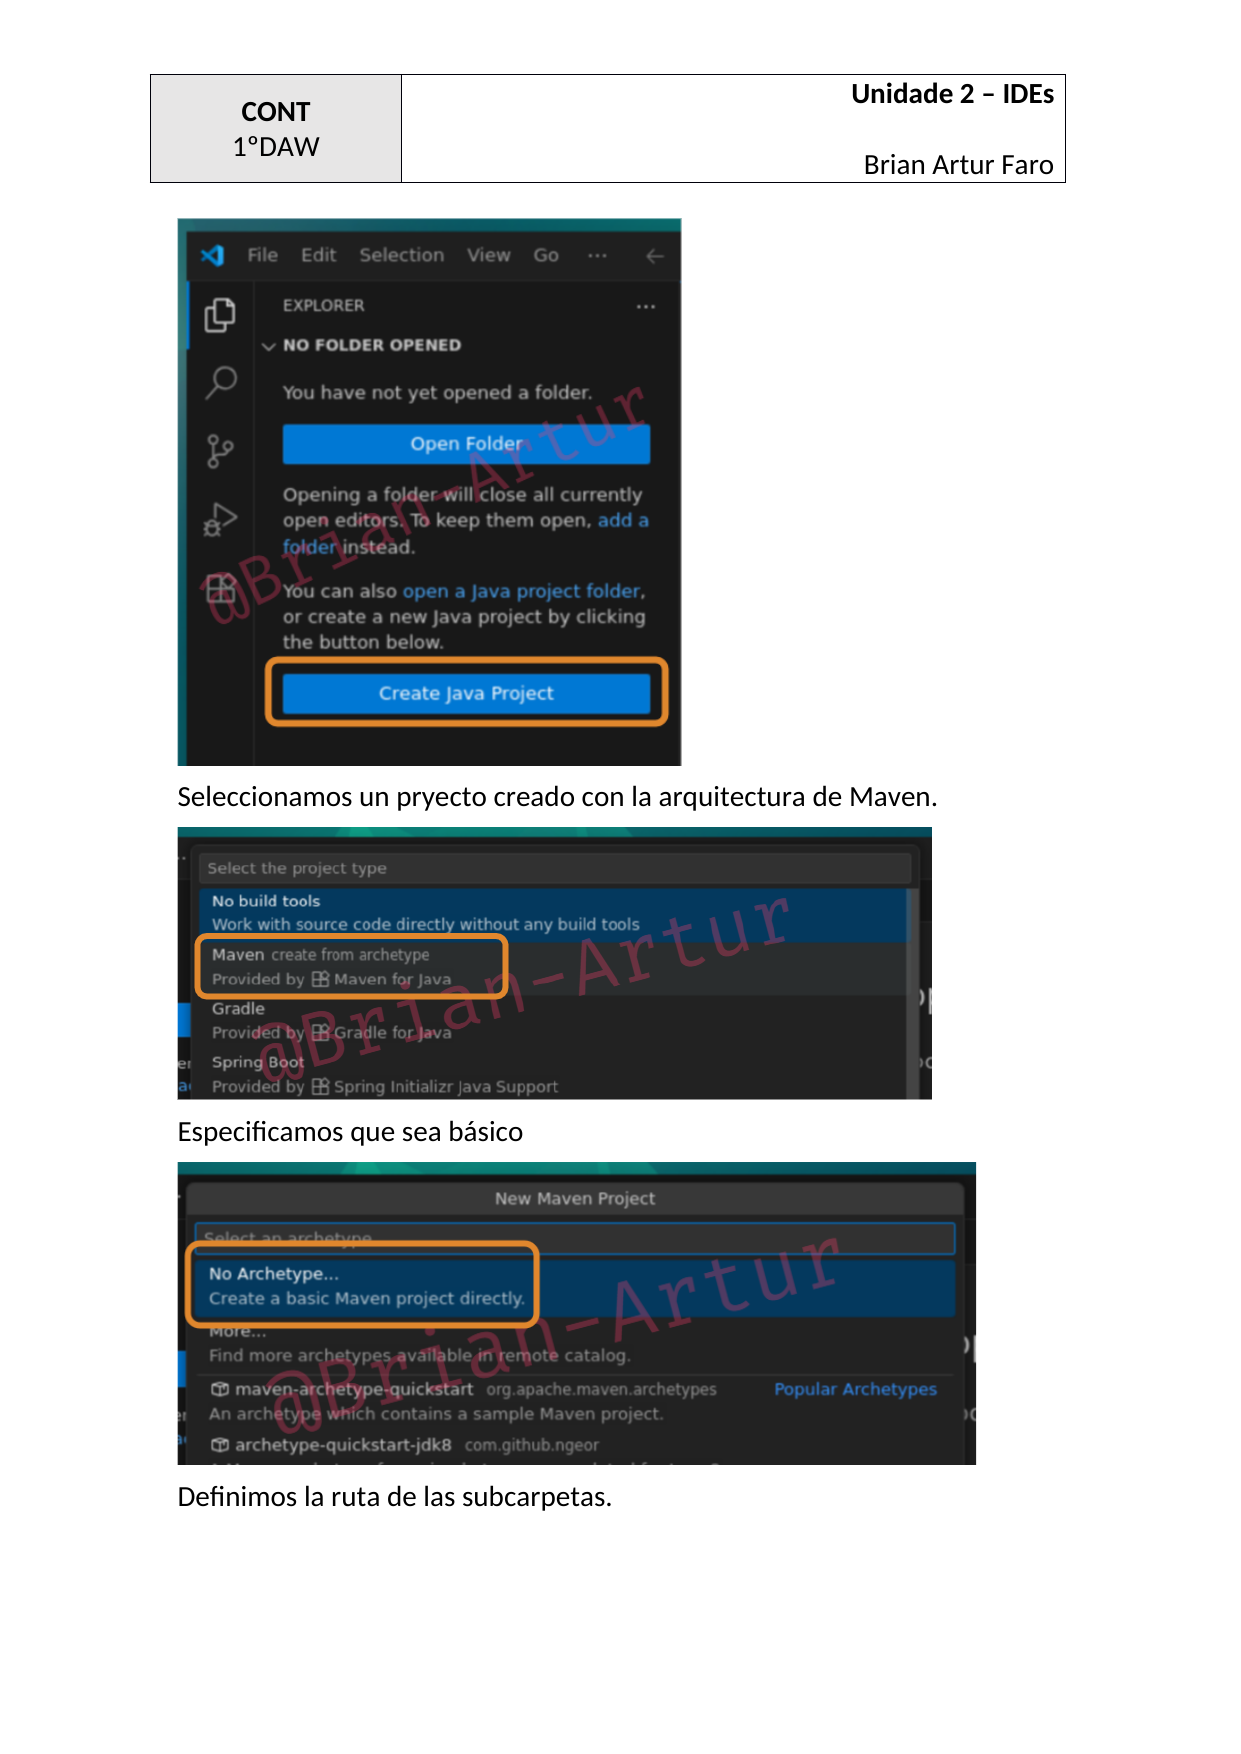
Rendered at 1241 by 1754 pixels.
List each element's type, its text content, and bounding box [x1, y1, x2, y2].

text Especificamos que sea básico [177, 1113, 1063, 1149]
text Seleccionamos un pryecto creado con la arquitectura de Maven. [177, 778, 1063, 814]
picture [177, 827, 932, 1101]
picture [177, 218, 692, 766]
text Definimos la ruta de las subcarpetas. [177, 1478, 1063, 1513]
picture [177, 1162, 977, 1465]
